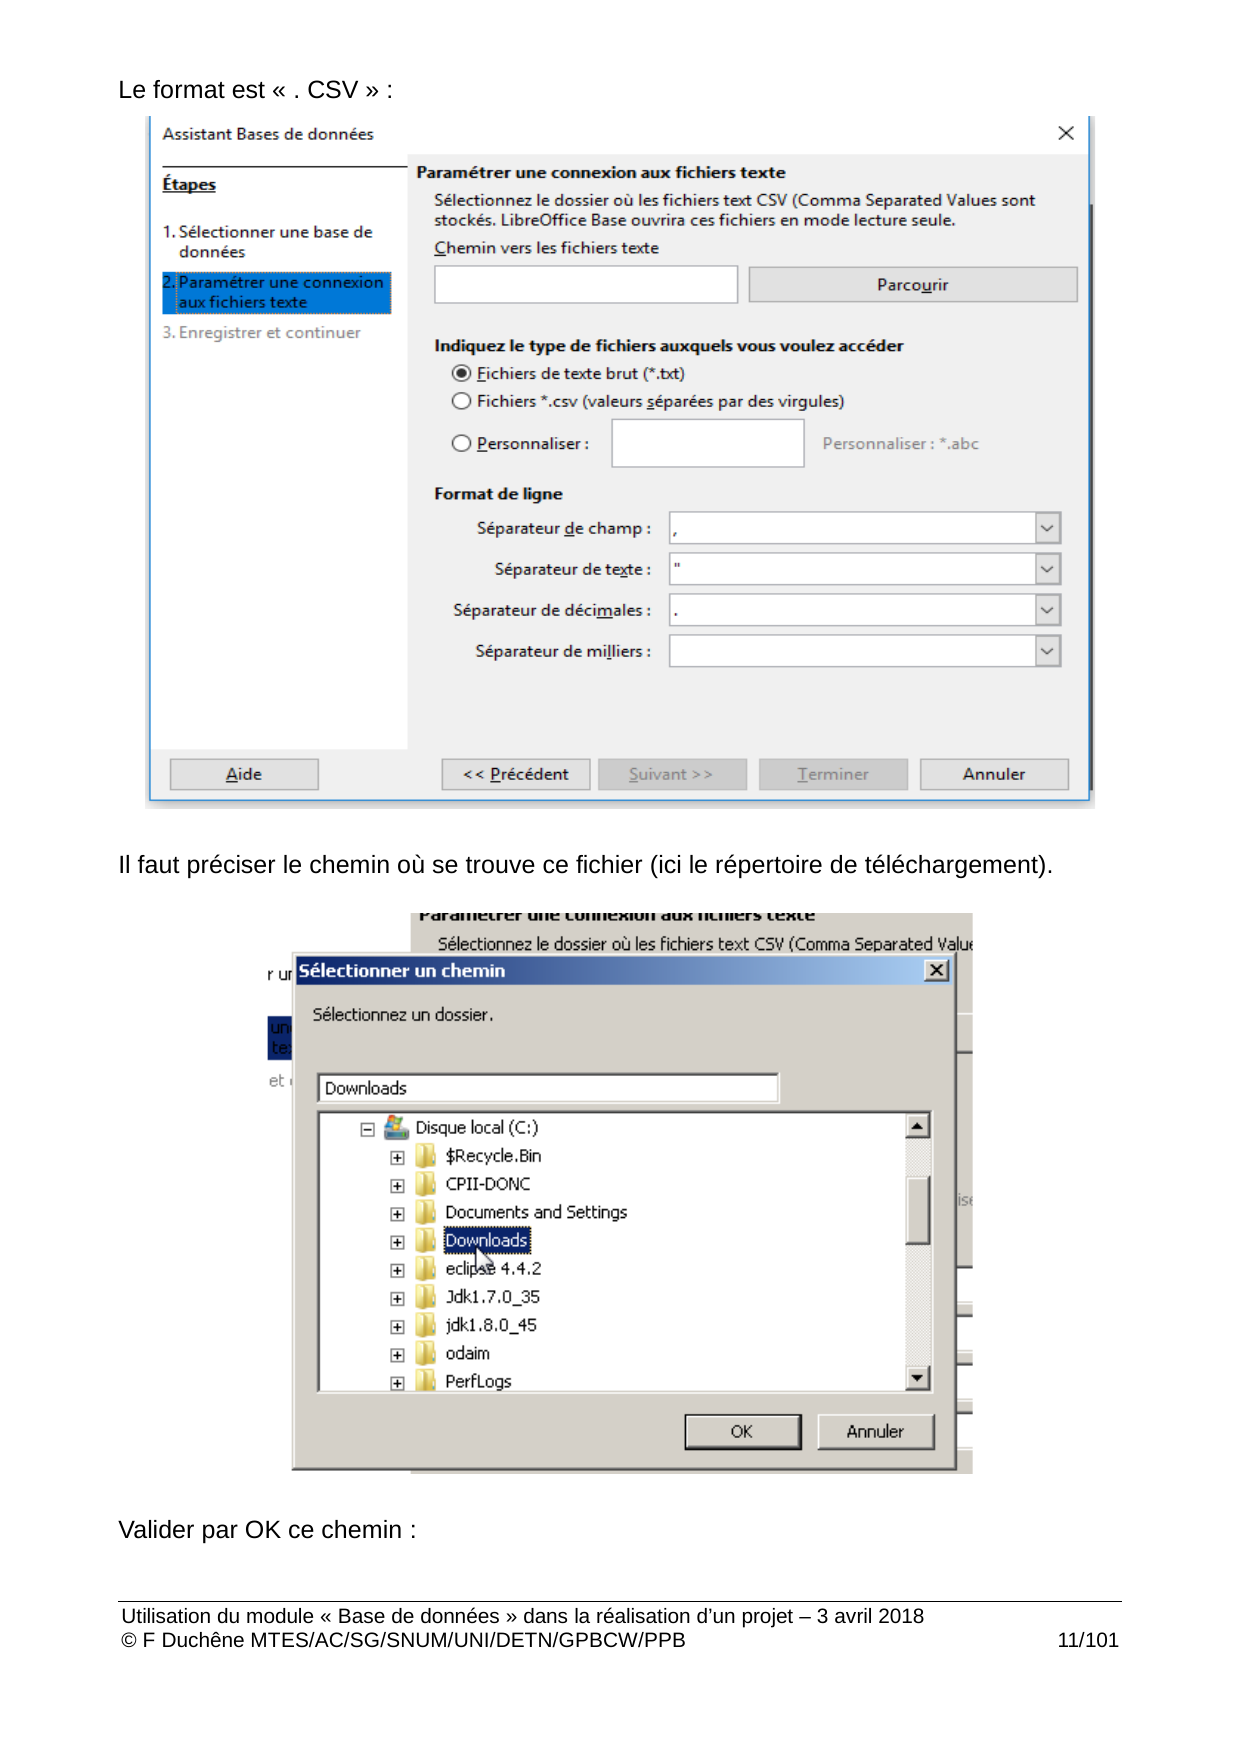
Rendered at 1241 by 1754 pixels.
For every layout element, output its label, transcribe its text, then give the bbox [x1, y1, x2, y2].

picture [145, 116, 1096, 809]
text Valider par OK ce chemin : [118, 1515, 1122, 1544]
picture [267, 913, 973, 1474]
text Il faut préciser le chemin où se trouve ce fichier (ici le répertoire de téléchargement). [118, 850, 1122, 879]
text Le format est « . CSV » : [118, 75, 1122, 104]
